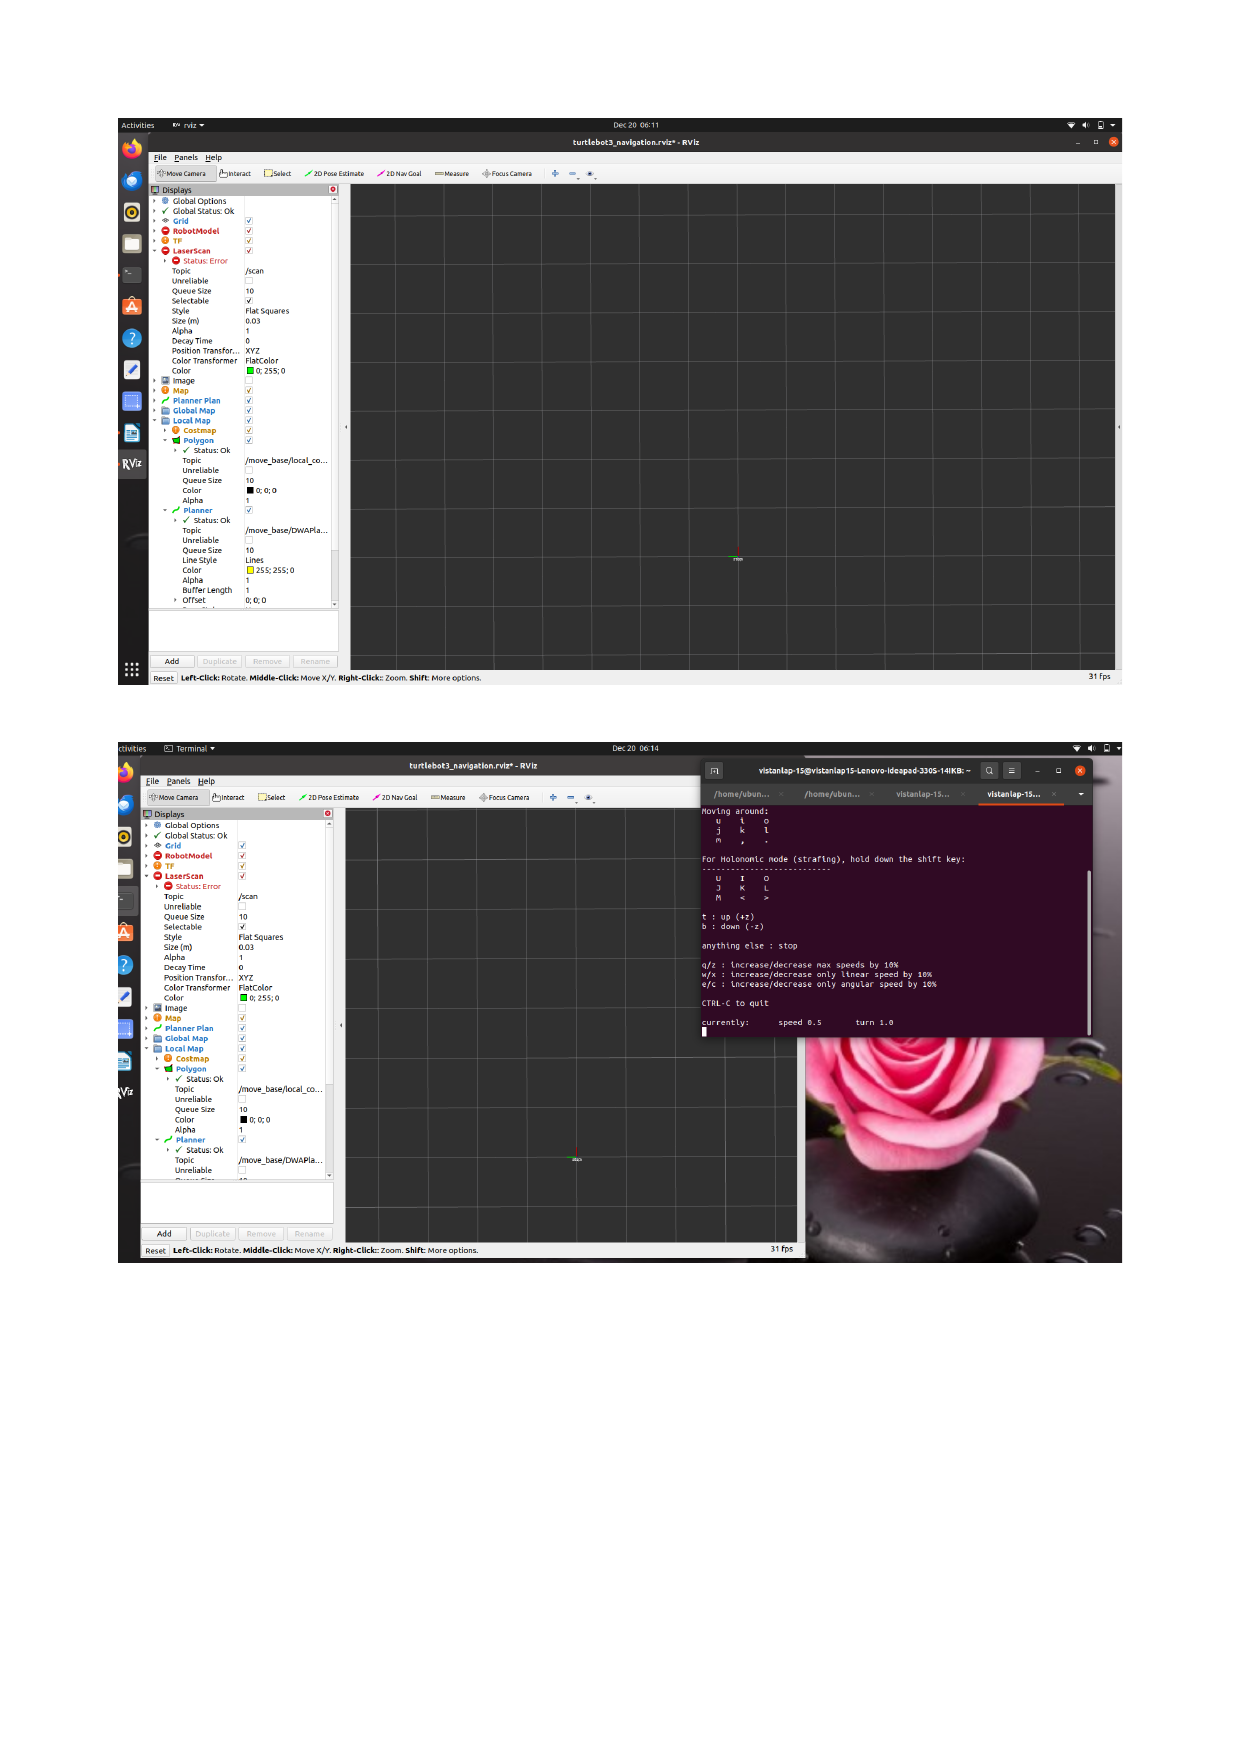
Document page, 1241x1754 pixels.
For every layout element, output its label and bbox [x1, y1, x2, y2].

picture [118, 118, 1123, 685]
picture [118, 742, 1123, 1263]
